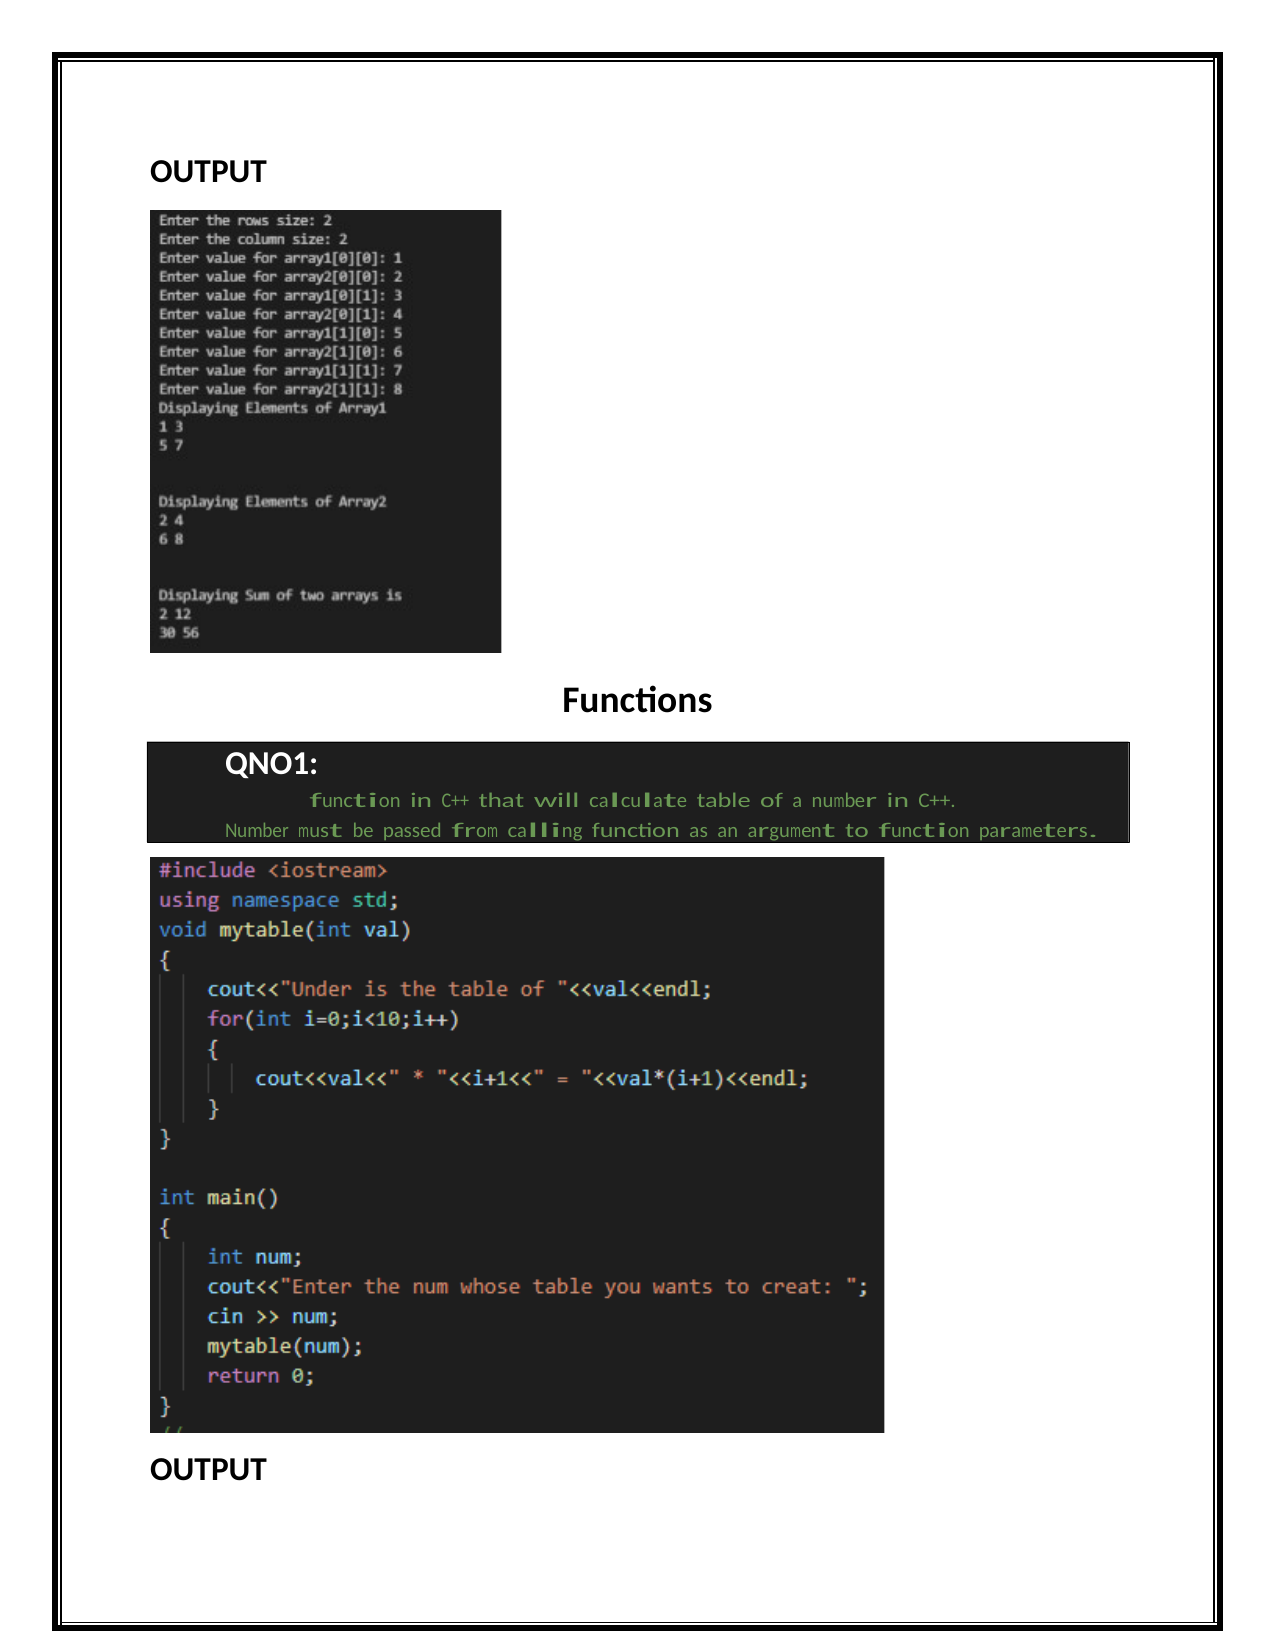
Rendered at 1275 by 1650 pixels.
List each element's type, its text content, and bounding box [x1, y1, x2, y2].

text OUTPUT [150, 150, 501, 191]
picture [150, 857, 885, 1433]
text Functions [562, 676, 1204, 722]
picture [150, 210, 502, 653]
text OUTPUT [150, 1448, 1204, 1489]
